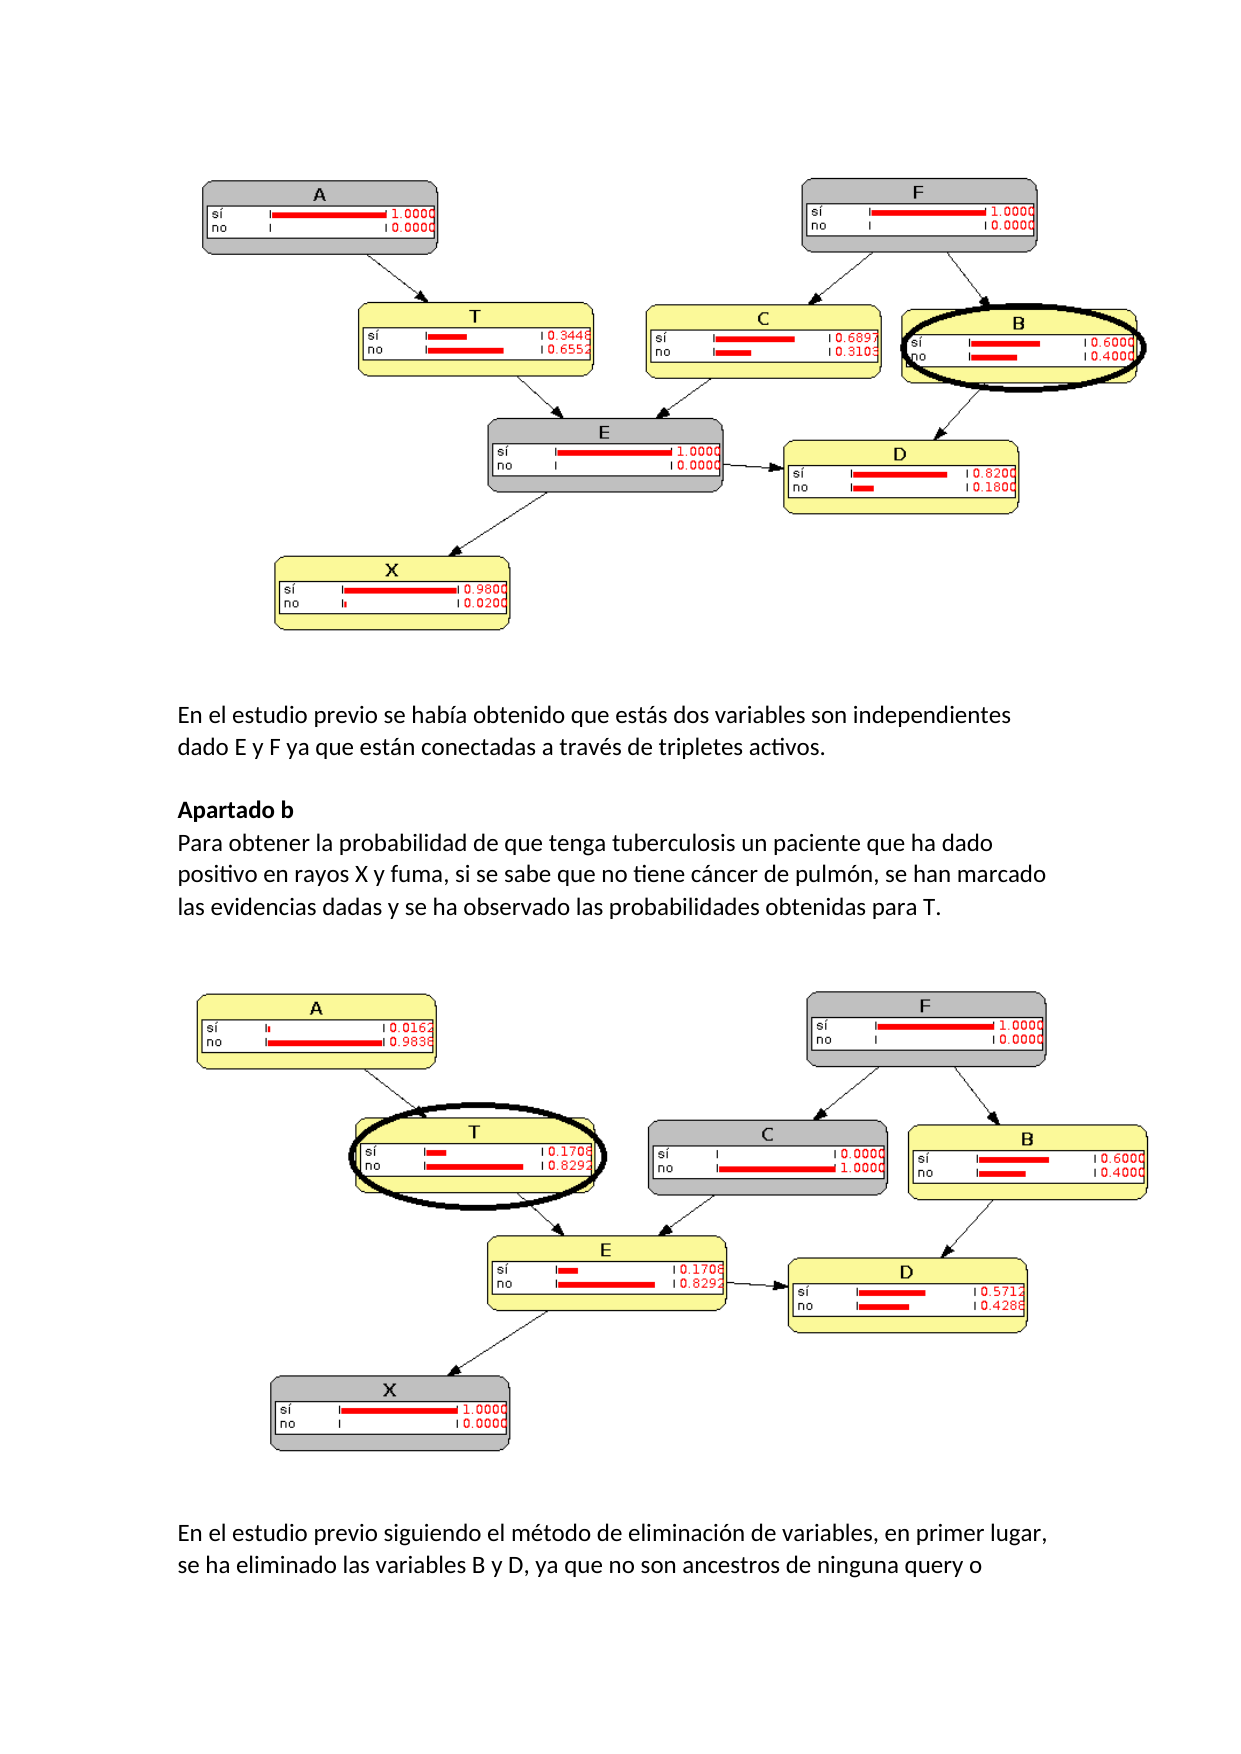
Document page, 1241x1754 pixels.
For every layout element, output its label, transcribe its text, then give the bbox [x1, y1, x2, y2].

text En el estudio previo siguiendo el método de eliminación de variables, en primer lugar, se ha eliminado las variables B y D, ya que no son ancestros de ninguna query o [177, 1517, 1063, 1579]
text Apartado b [177, 795, 1063, 825]
text Para obtener la probabilidad de que tenga tuberculosis un paciente que ha dado positivo en rayos X y fuma, si se sabe que no tiene cáncer de pulmón, se han marcado las evidencias dadas y se ha observado las probabilidades obtenidas para T. [177, 827, 1063, 921]
text En el estudio previo se había obtenido que estás dos variables son independientes dado E y F ya que están conectadas a través de tripletes activos. [177, 699, 1063, 761]
